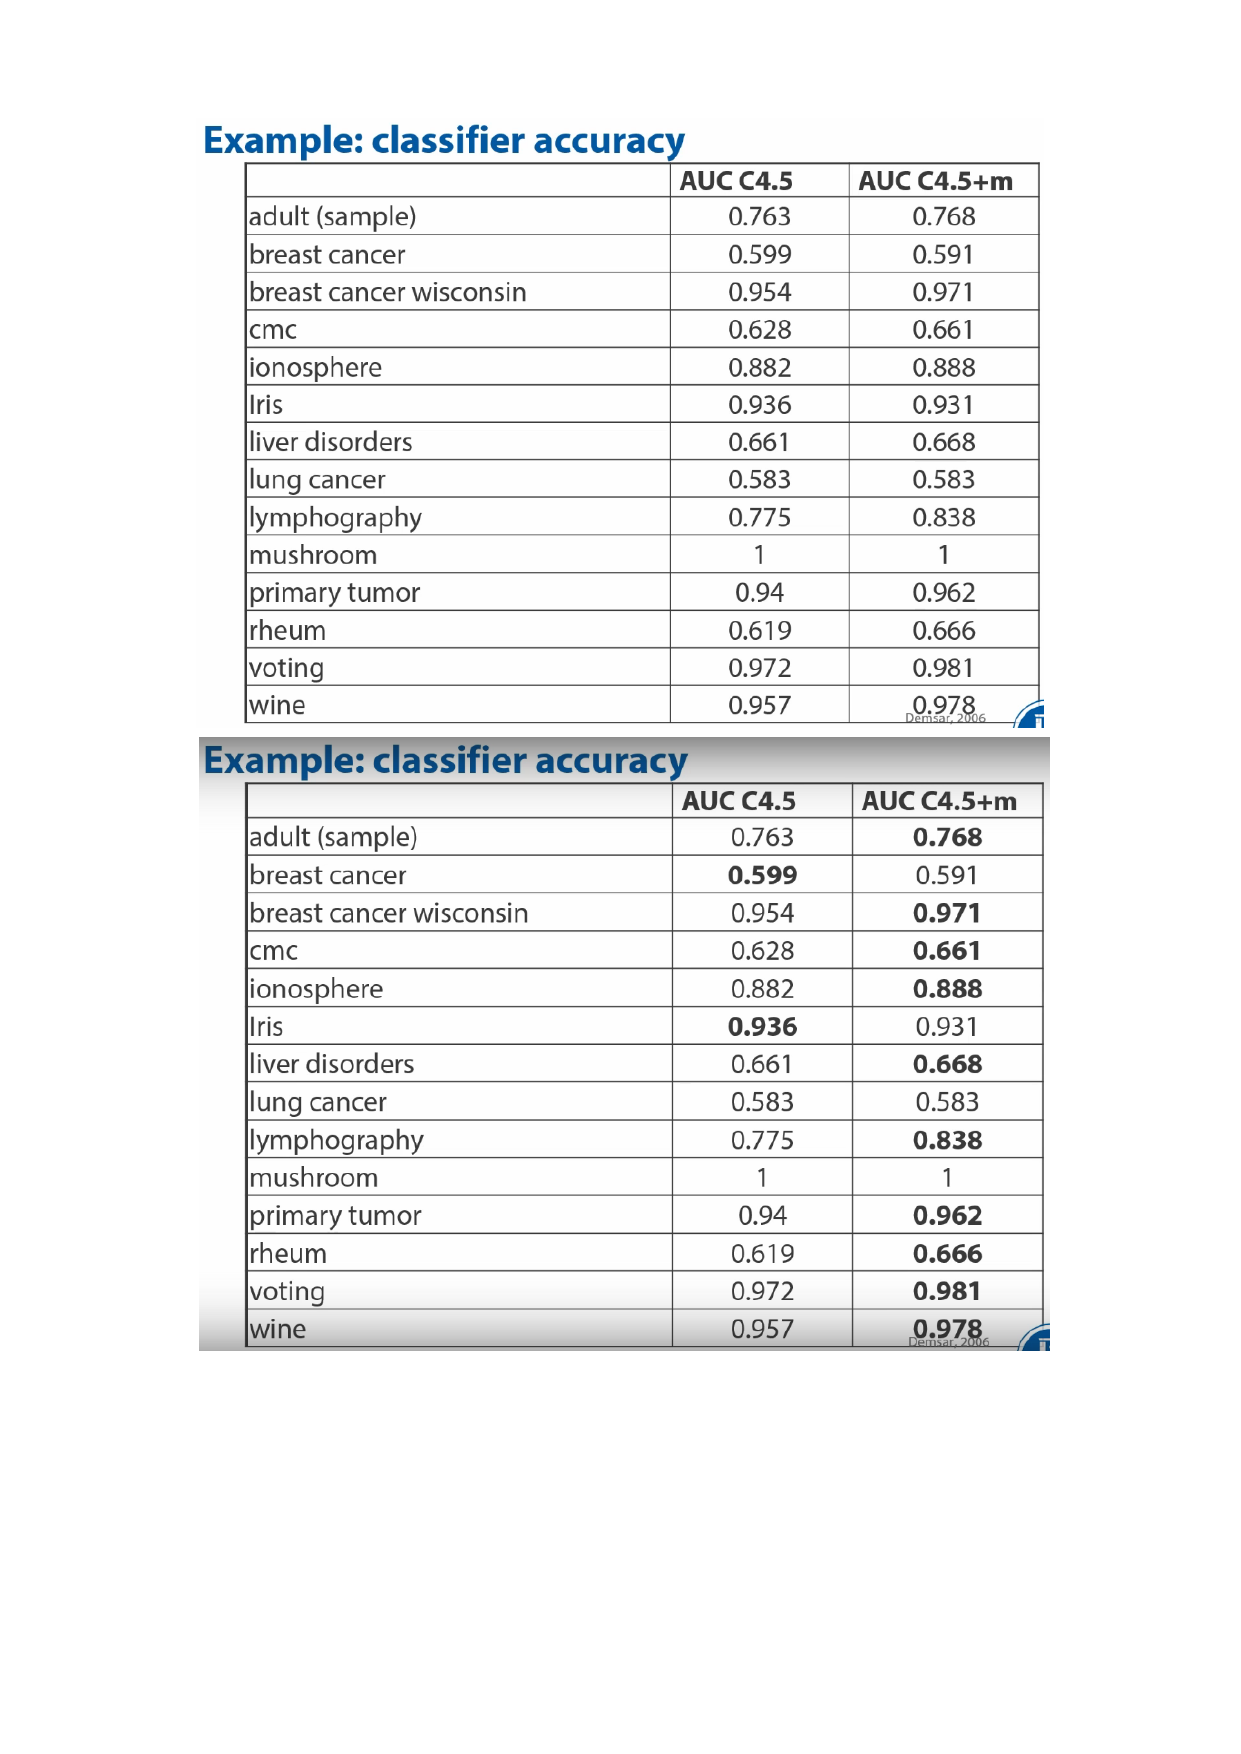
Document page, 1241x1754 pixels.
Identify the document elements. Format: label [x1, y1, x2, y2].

picture [196, 118, 1044, 728]
picture [199, 737, 1050, 1351]
